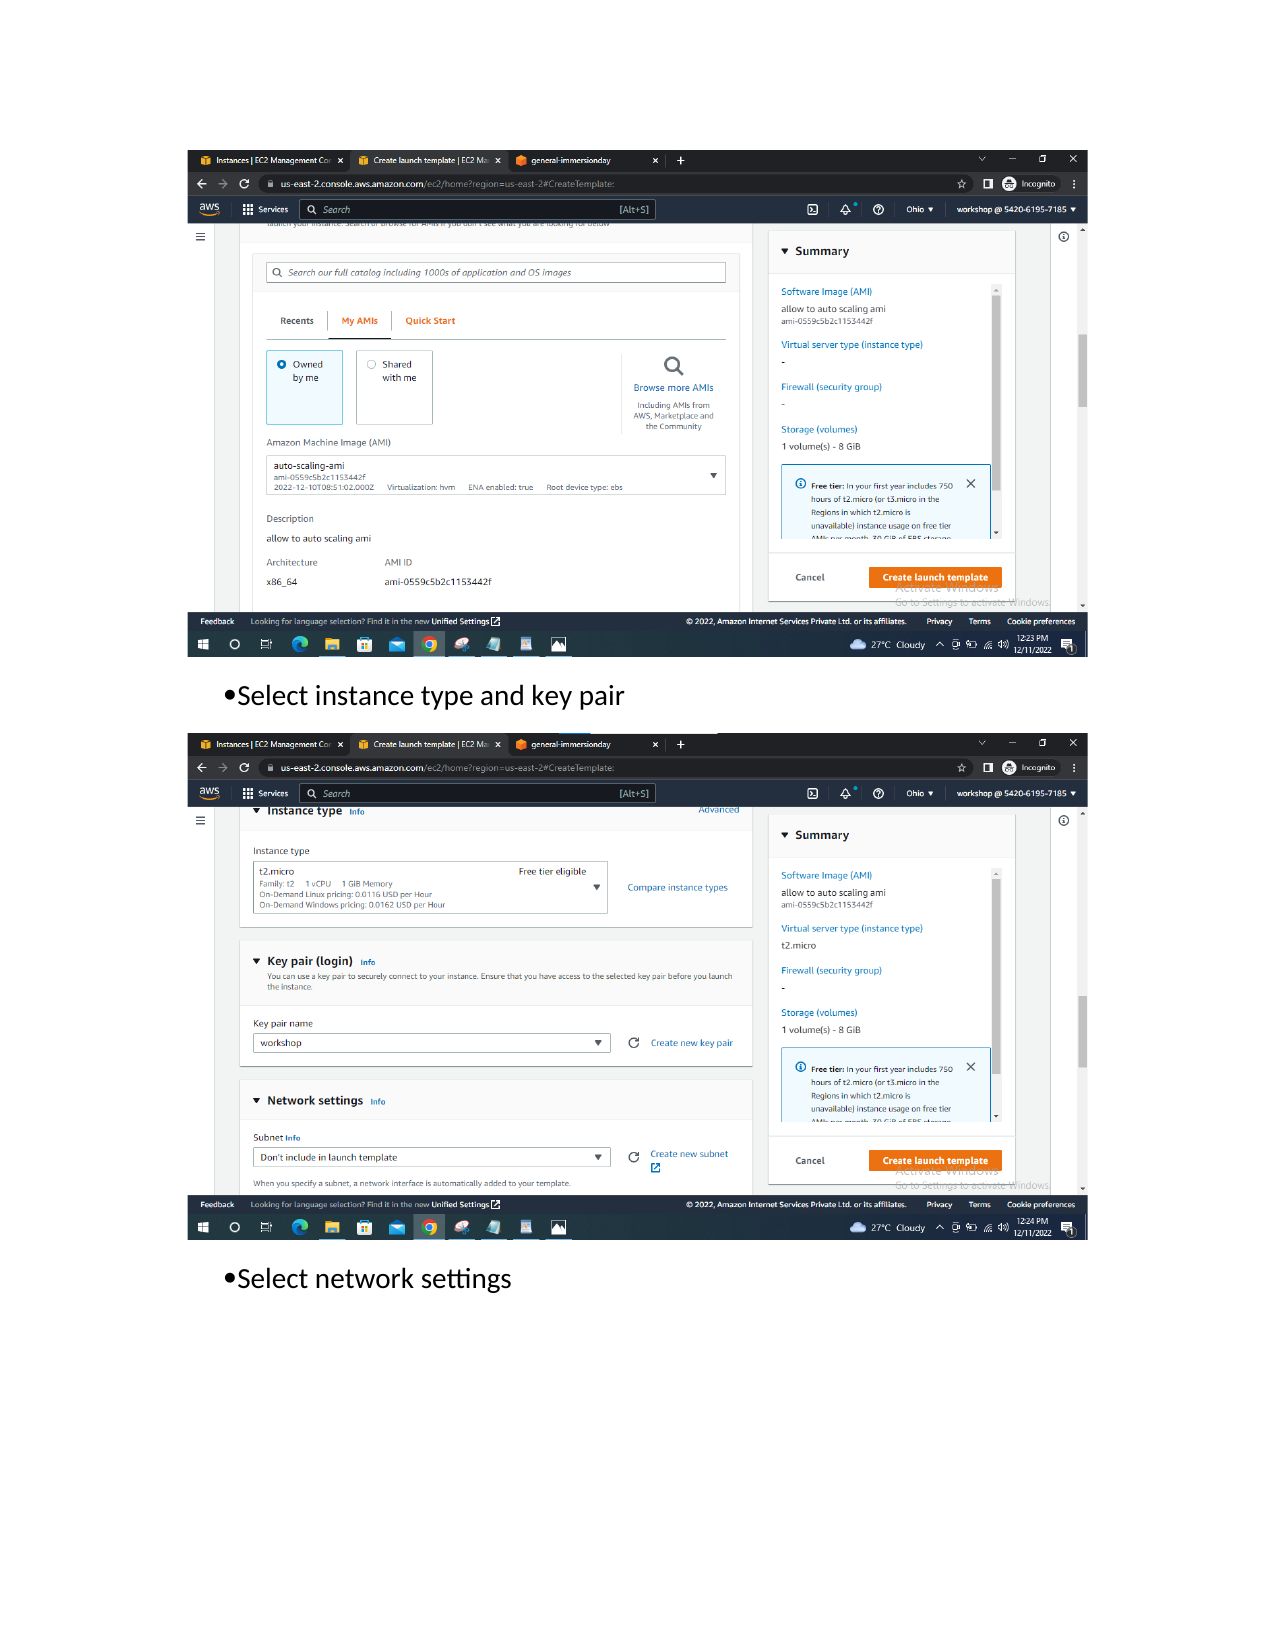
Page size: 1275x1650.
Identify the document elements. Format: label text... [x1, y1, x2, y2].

list Select network settings [225, 1261, 1087, 1296]
list Select instance type and key pair [225, 677, 1087, 713]
